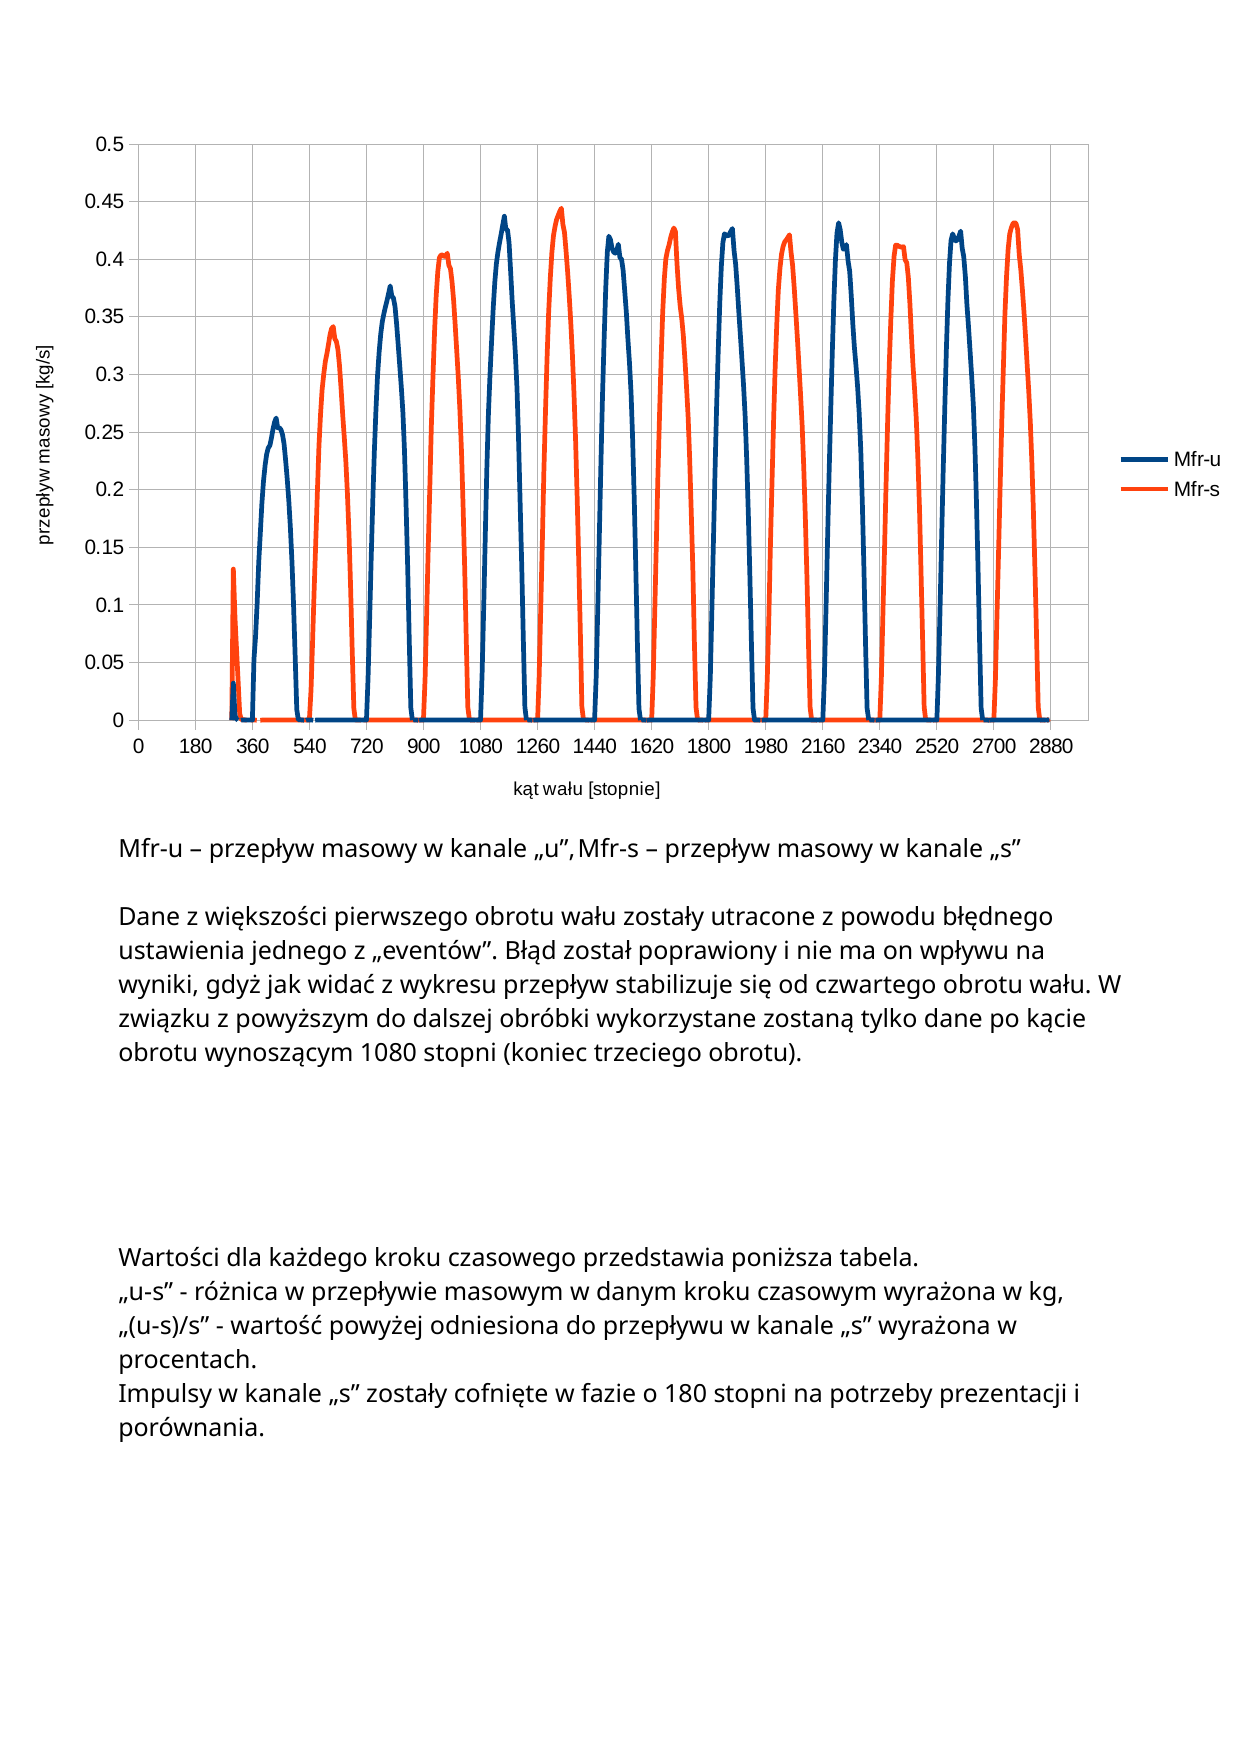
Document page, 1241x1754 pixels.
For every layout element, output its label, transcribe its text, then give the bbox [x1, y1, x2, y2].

text Dane z większości pierwszego obrotu wału zostały utracone z powodu błędnego ustawienia jednego z „eventów”. Błąd został poprawiony i nie ma on wpływu na wyniki, gdyż jak widać z wykresu przepływ stabilizuje się od czwartego obrotu wału. W związku z powyższym do dalszej obróbki wykorzystane zostaną tylko dane po kącie obrotu wynoszącym 1080 stopni (koniec trzeciego obrotu). [118, 899, 1122, 1069]
text Wartości dla każdego kroku czasowego przedstawia poniższa tabela. [118, 1239, 1122, 1273]
text Impulsy w kanale „s” zostały cofnięte w fazie o 180 stopni na potrzeby prezentacji i porównania. [118, 1376, 1122, 1444]
text „(u-s)/s” - wartość powyżej odniesiona do przepływu w kanale „s” wyrażona w procentach. [118, 1308, 1122, 1376]
text „u-s” - różnica w przepływie masowym w danym kroku czasowym wyrażona w kg, [118, 1273, 1122, 1308]
text Mfr-u – przepływ masowy w kanale „u”, Mfr-s – przepływ masowy w kanale „s” [118, 831, 1122, 865]
